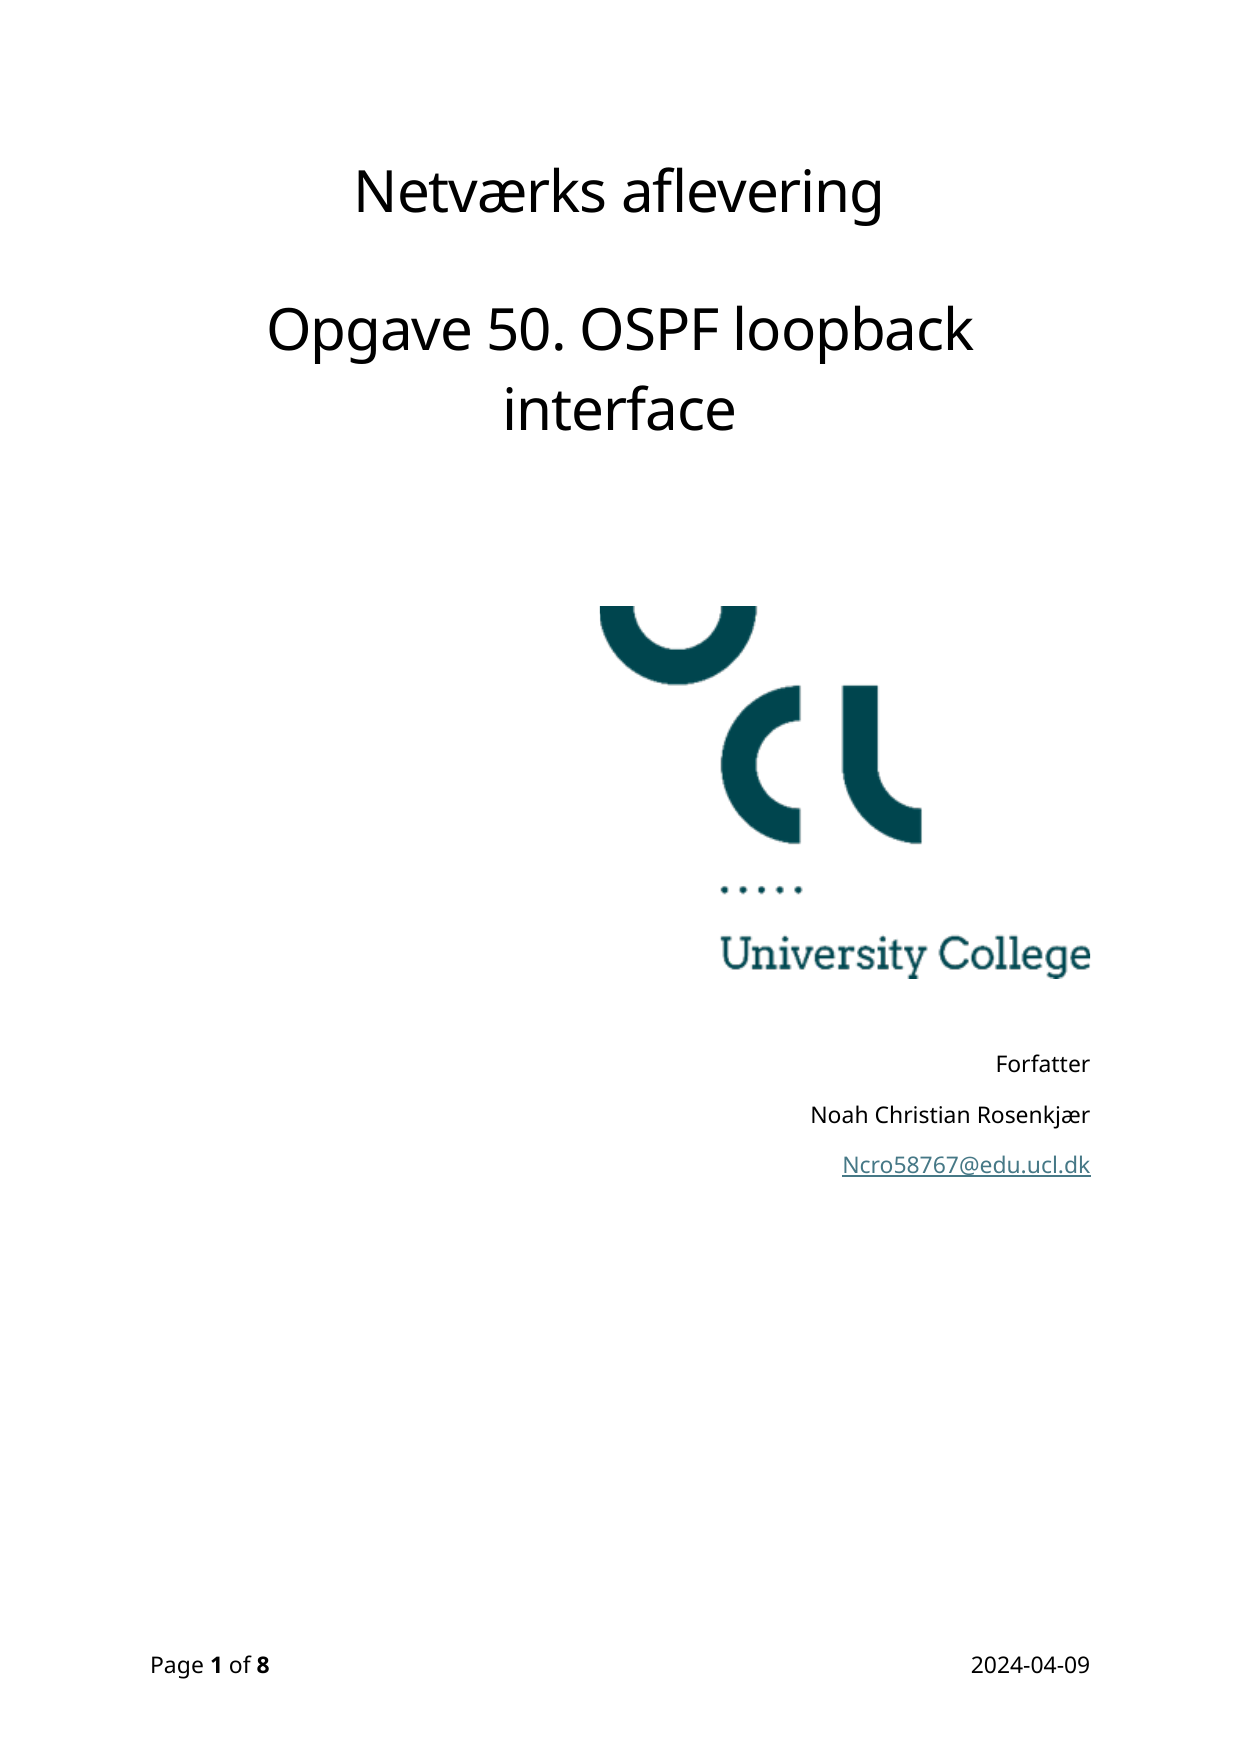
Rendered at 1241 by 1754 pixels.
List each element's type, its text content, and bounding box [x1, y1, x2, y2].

title Netværks aflevering [150, 150, 1090, 229]
text Forfatter [150, 1048, 1090, 1079]
picture [599, 606, 1091, 979]
text Ncro58767@edu.ucl.dk [150, 1149, 1090, 1180]
title Opgave 50. OSPF loopback interface [150, 288, 1090, 447]
text Noah Christian Rosenkjær [150, 1099, 1090, 1130]
